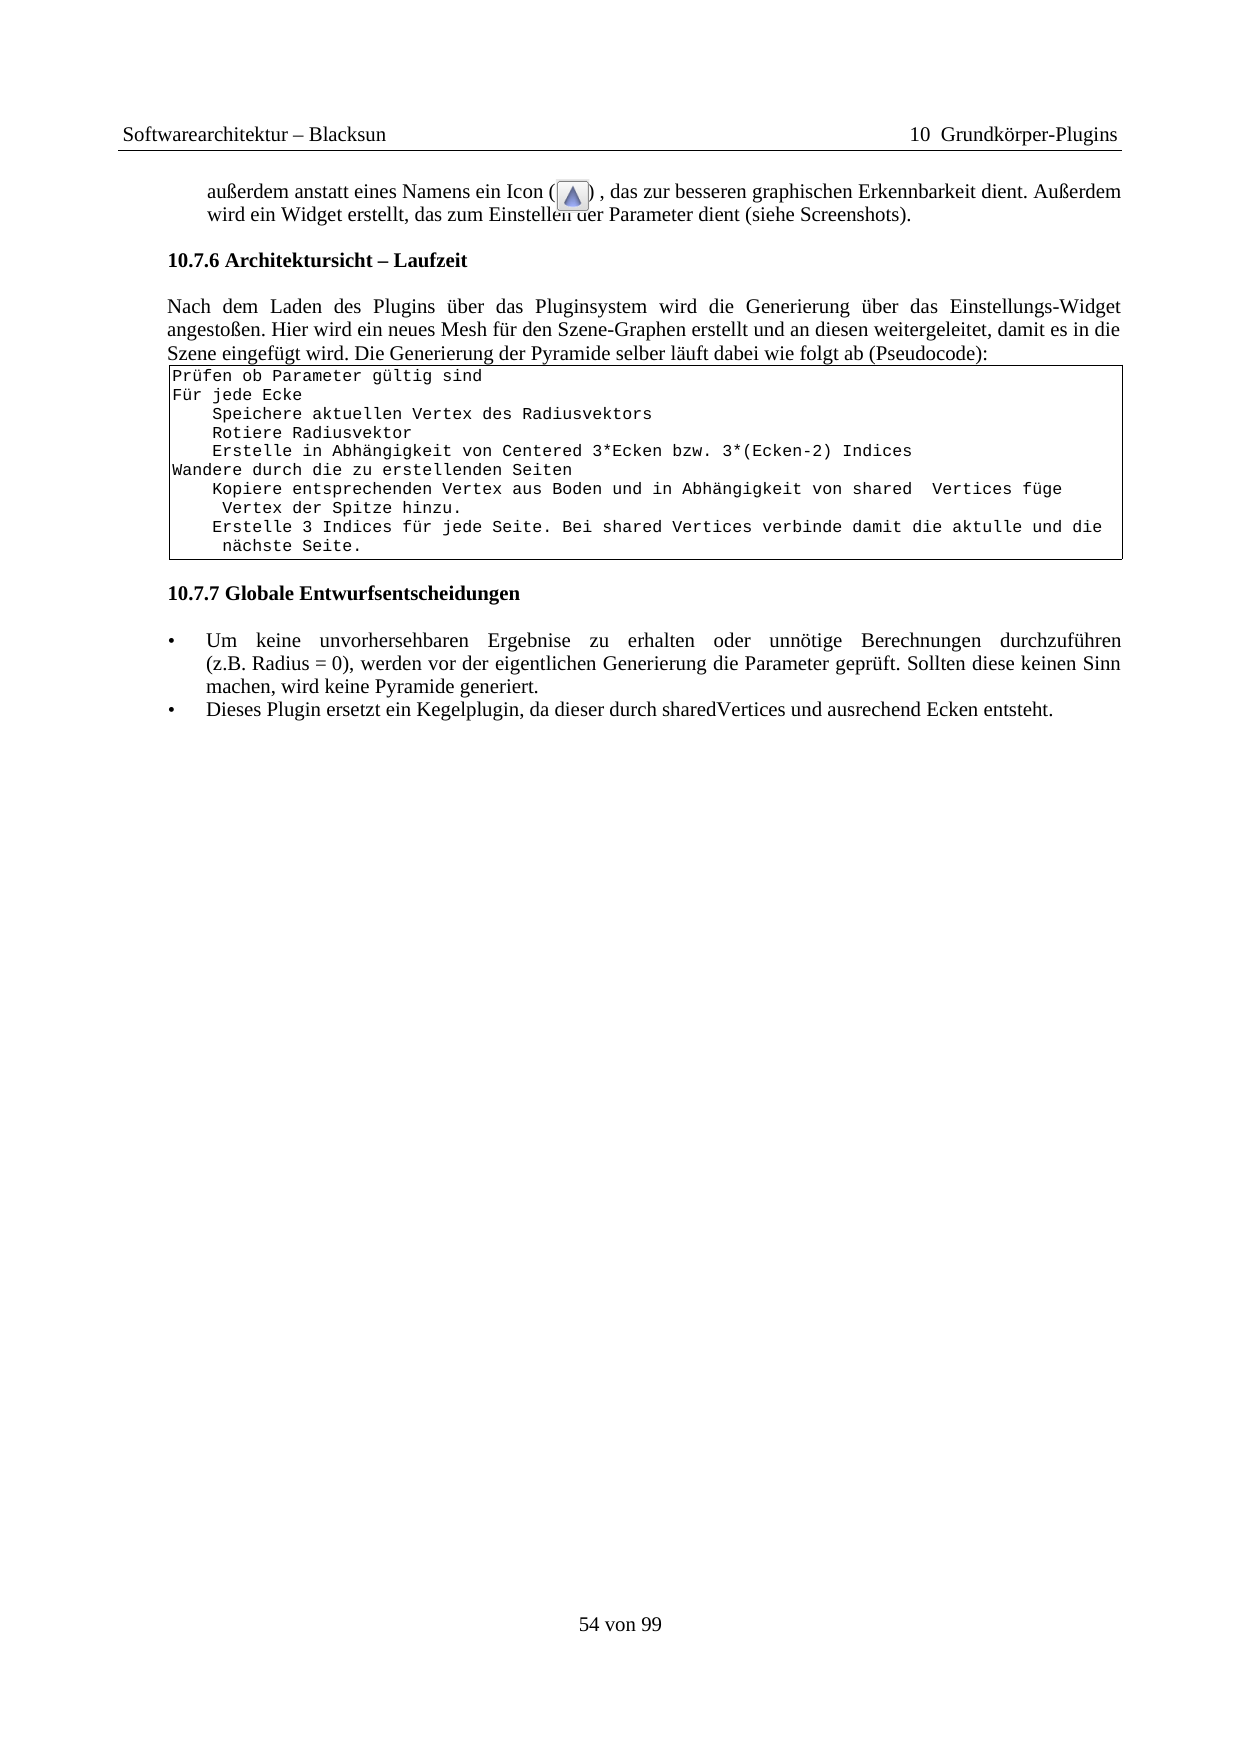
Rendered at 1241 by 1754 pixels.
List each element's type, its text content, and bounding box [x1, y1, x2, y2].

subtitle Globale Entwurfsentscheidungen [162, 582, 1122, 605]
text Erstelle 3 Indices für jede Seite. Bei shared Vertices verbinde damit die aktulle und die [170, 515, 1122, 534]
text Speichere aktuellen Vertex des Radiusvektors [170, 402, 1122, 421]
text Vertex der Spitze hinzu. [170, 497, 1122, 515]
text Prüfen ob Parameter gültig sind [170, 366, 1122, 383]
picture [555, 179, 590, 213]
text Erstelle in Abhängigkeit von Centered 3*Ecken bzw. 3*(Ecken-2) Indices [170, 440, 1122, 459]
list Um keine unvorhersehbaren Ergebnise zu erhalten oder unnötige Berechnungen durchzuführen (z.B. Radius = 0), werden vor der eigentlichen Generierung die Parameter geprüft. Sollten diese keinen Sinn machen, wird keine Pyramide generiert. [168, 628, 1122, 698]
list Dieses Plugin ersetzt ein Kegelplugin, da dieser durch sharedVertices und ausrechend Ecken entsteht. [168, 698, 1122, 721]
text nächste Seite. [170, 534, 1122, 559]
subtitle Architektursicht – Laufzeit [162, 249, 1122, 272]
text Nach dem Laden des Plugins über das Pluginsystem wird die Generierung über das Einstellungs-Widget angestoßen. Hier wird ein neues Mesh für den Szene-Graphen erstellt und an diesen weitergeleitet, damit es in die Szene eingefügt wird. Die Generierung der Pyramide selber läuft dabei wie folgt ab (Pseudocode): [167, 295, 1122, 364]
text Für jede Ecke [170, 383, 1122, 402]
list außerdem anstatt eines Namens ein Icon ( ) , das zur besseren graphischen Erkennbarkeit dient. Außerdem wird ein Widget erstellt, das zum Einstellen der Parameter dient (siehe Screenshots). [169, 179, 1122, 226]
text Rotiere Radiusvektor [170, 421, 1122, 440]
text Kopiere entsprechenden Vertex aus Boden und in Abhängigkeit von shared Vertices füge [170, 478, 1122, 497]
text Wandere durch die zu erstellenden Seiten [170, 459, 1122, 478]
